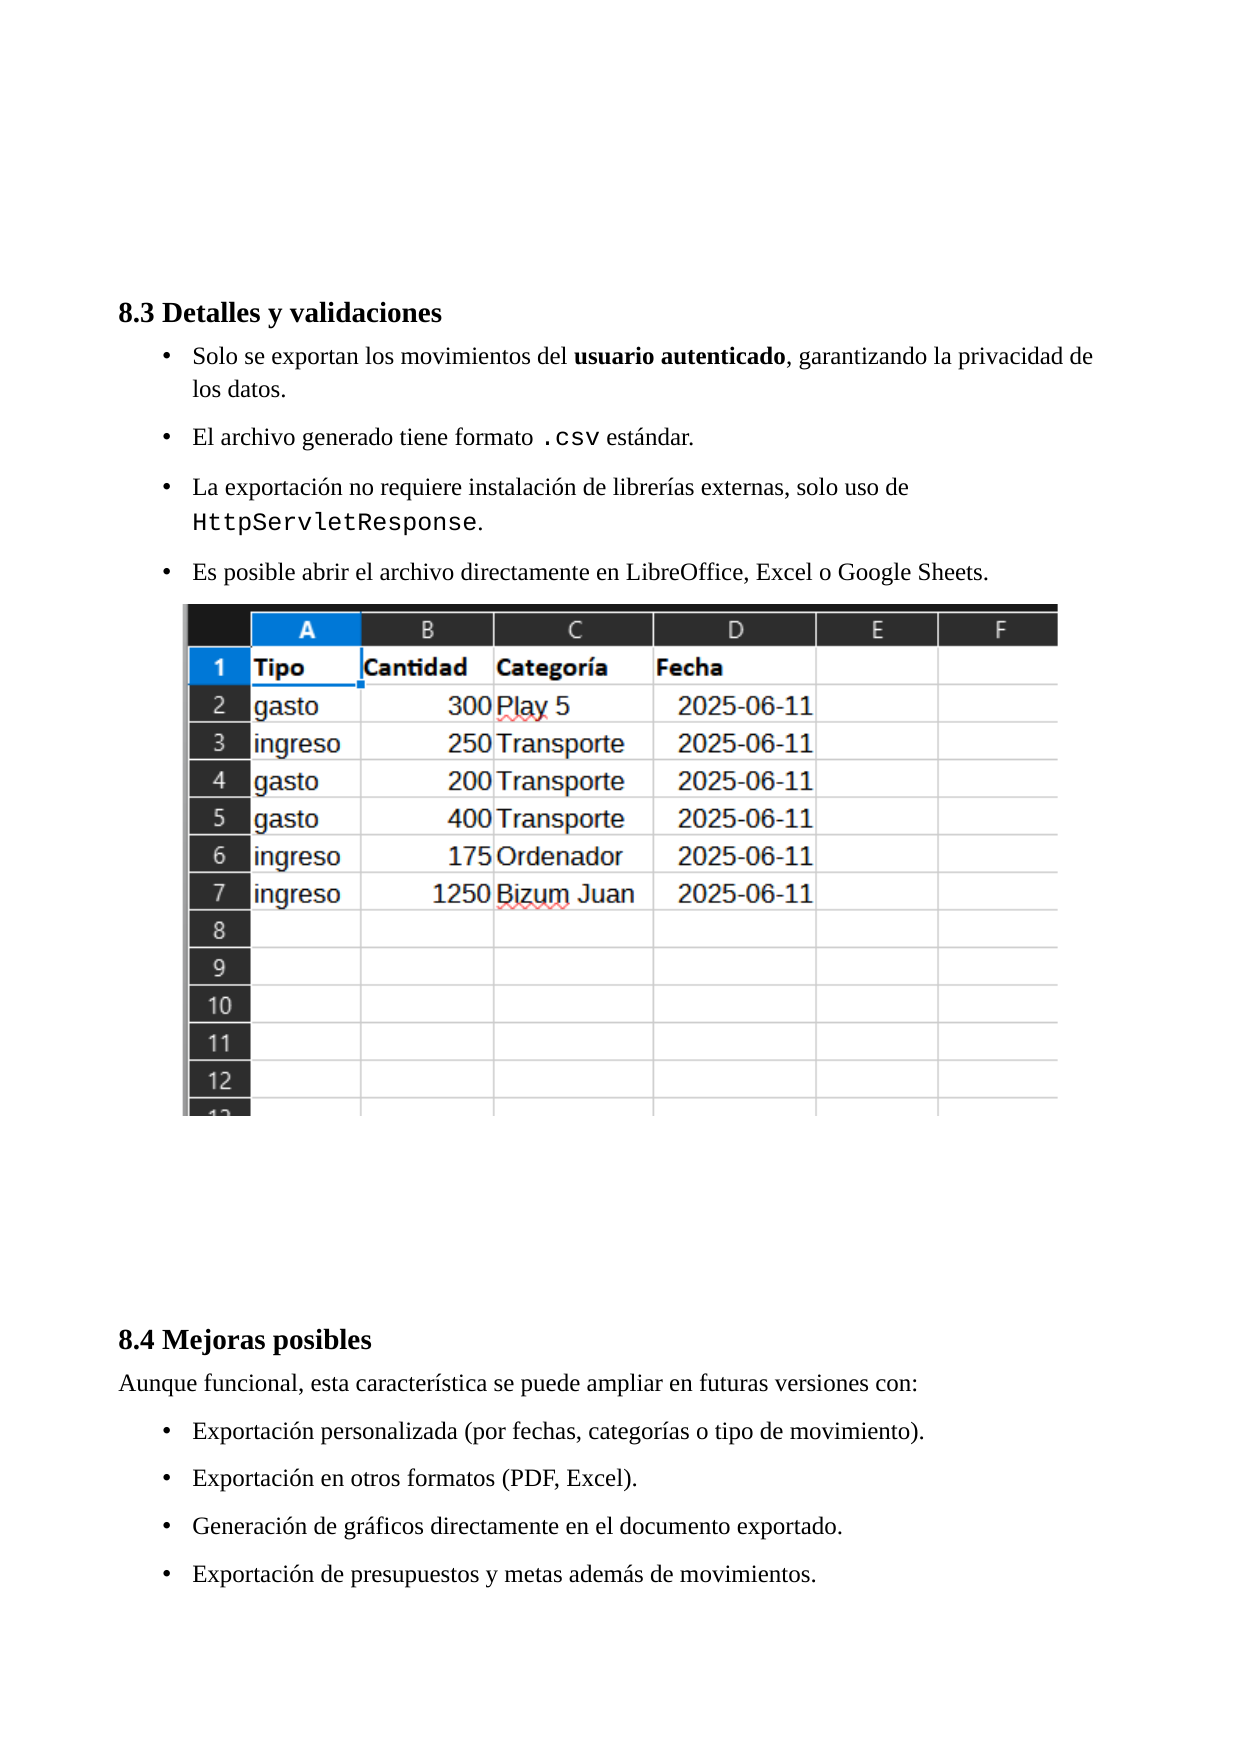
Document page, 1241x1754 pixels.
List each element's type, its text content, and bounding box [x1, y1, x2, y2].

list Generación de gráficos directamente en el documento exportado. [162, 1511, 1122, 1540]
subtitle 8.4 Mejoras posibles [118, 1322, 1122, 1356]
list Exportación en otros formatos (PDF, Excel). [162, 1463, 1122, 1492]
list Exportación de presupuestos y metas además de movimientos. [162, 1559, 1122, 1587]
list Es posible abrir el archivo directamente en LibreOffice, Excel o Google Sheets. [162, 557, 1122, 586]
list La exportación no requiere instalación de librerías externas, solo uso de HttpServletResponse. [162, 472, 1122, 538]
list Solo se exportan los movimientos del usuario autenticado, garantizando la privacidad de los datos. [162, 341, 1122, 403]
list Exportación personalizada (por fechas, categorías o tipo de movimiento). [162, 1416, 1122, 1444]
text Aunque funcional, esta característica se puede ampliar en futuras versiones con: [118, 1368, 1122, 1397]
list El archivo generado tiene formato .csv estándar. [162, 422, 1122, 453]
picture [182, 604, 1058, 1116]
subtitle 8.3 Detalles y validaciones [118, 295, 1122, 329]
